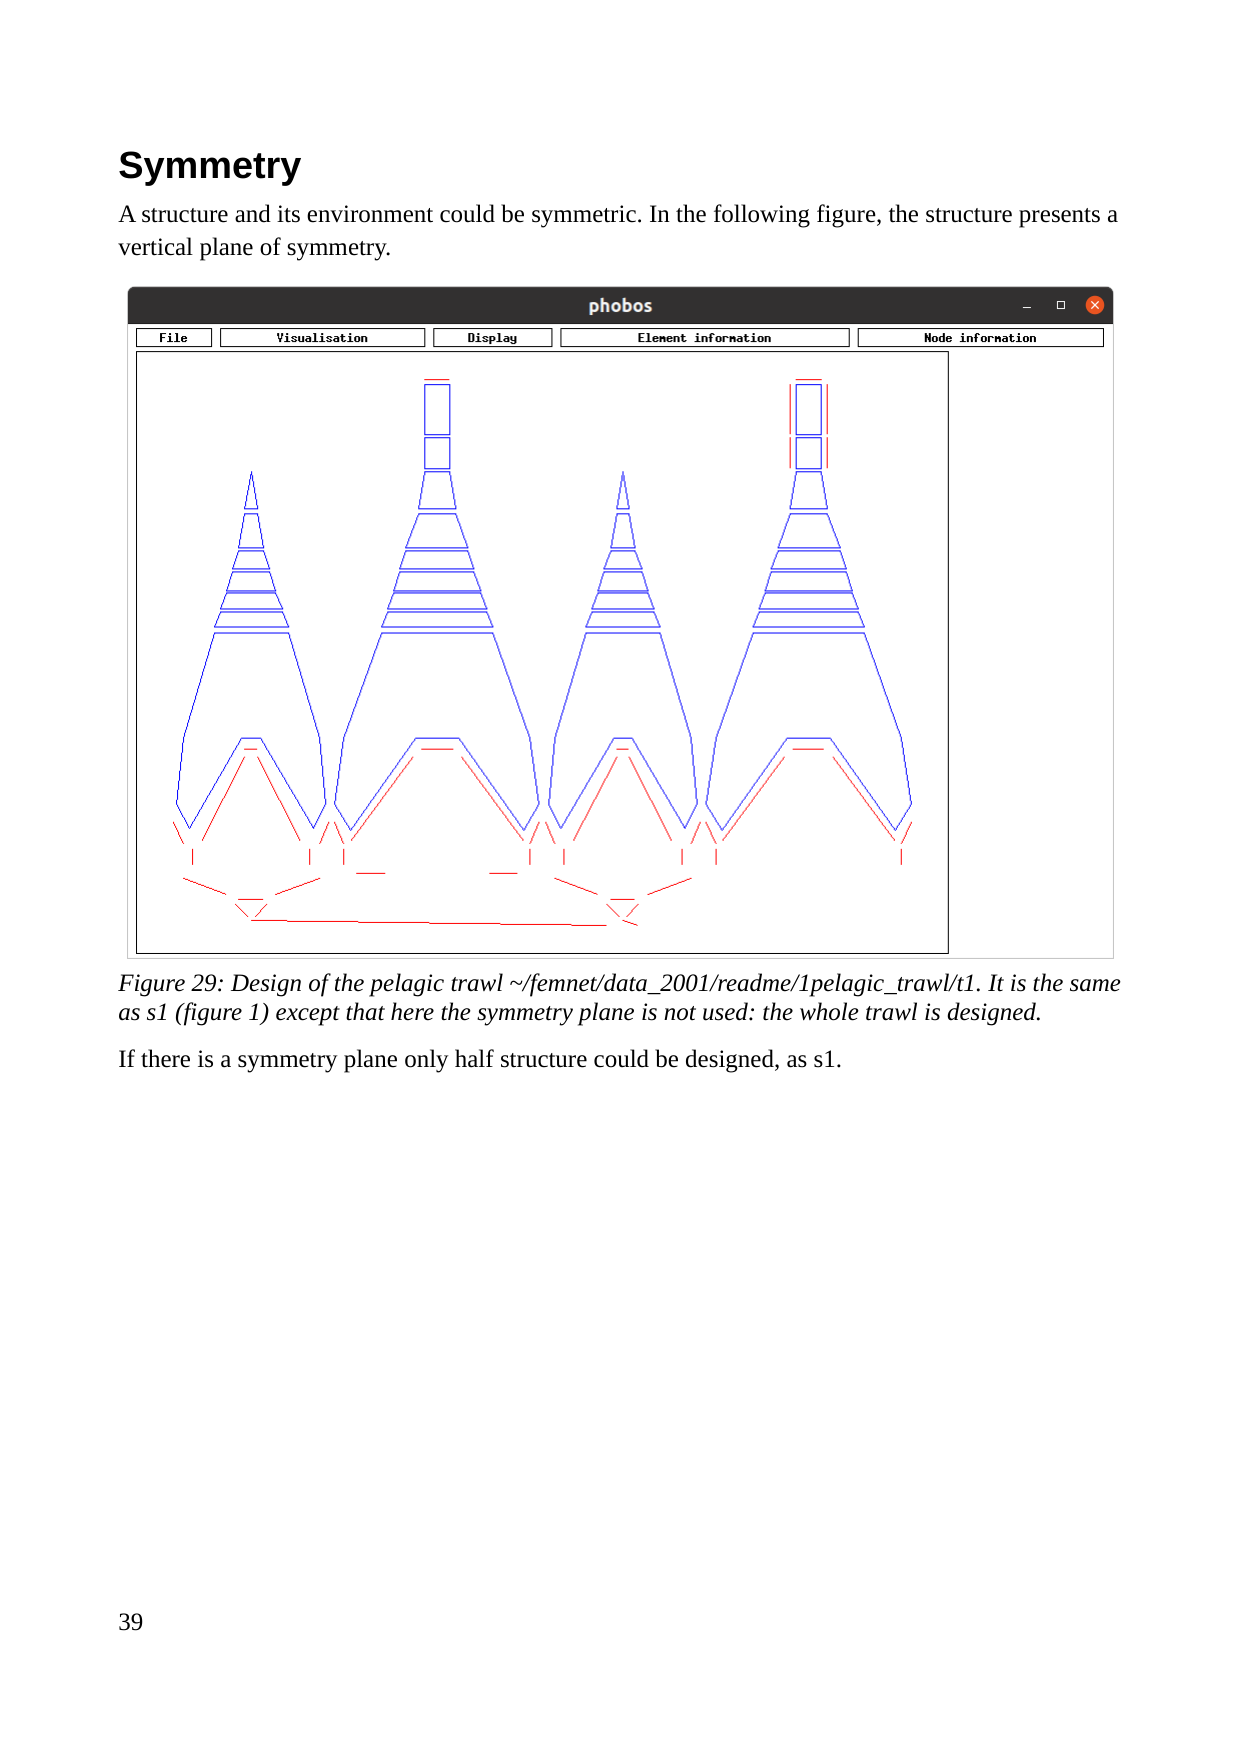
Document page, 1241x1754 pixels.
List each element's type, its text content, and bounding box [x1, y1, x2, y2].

subtitle Symmetry [118, 143, 1122, 187]
text Figure 29: Design of the pelagic trawl ~/femnet/data_2001/readme/1pelagic_trawl/t1. It is the same as s1 (figure 1) except that here the symmetry plane is not used: the whole trawl is designed. [118, 968, 1122, 1025]
picture [118, 280, 1123, 968]
text If there is a symmetry plane only half structure could be designed, as s1. [118, 1044, 1122, 1073]
text A structure and its environment could be symmetric. In the following figure, the structure presents a vertical plane of symmetry. [118, 199, 1122, 261]
